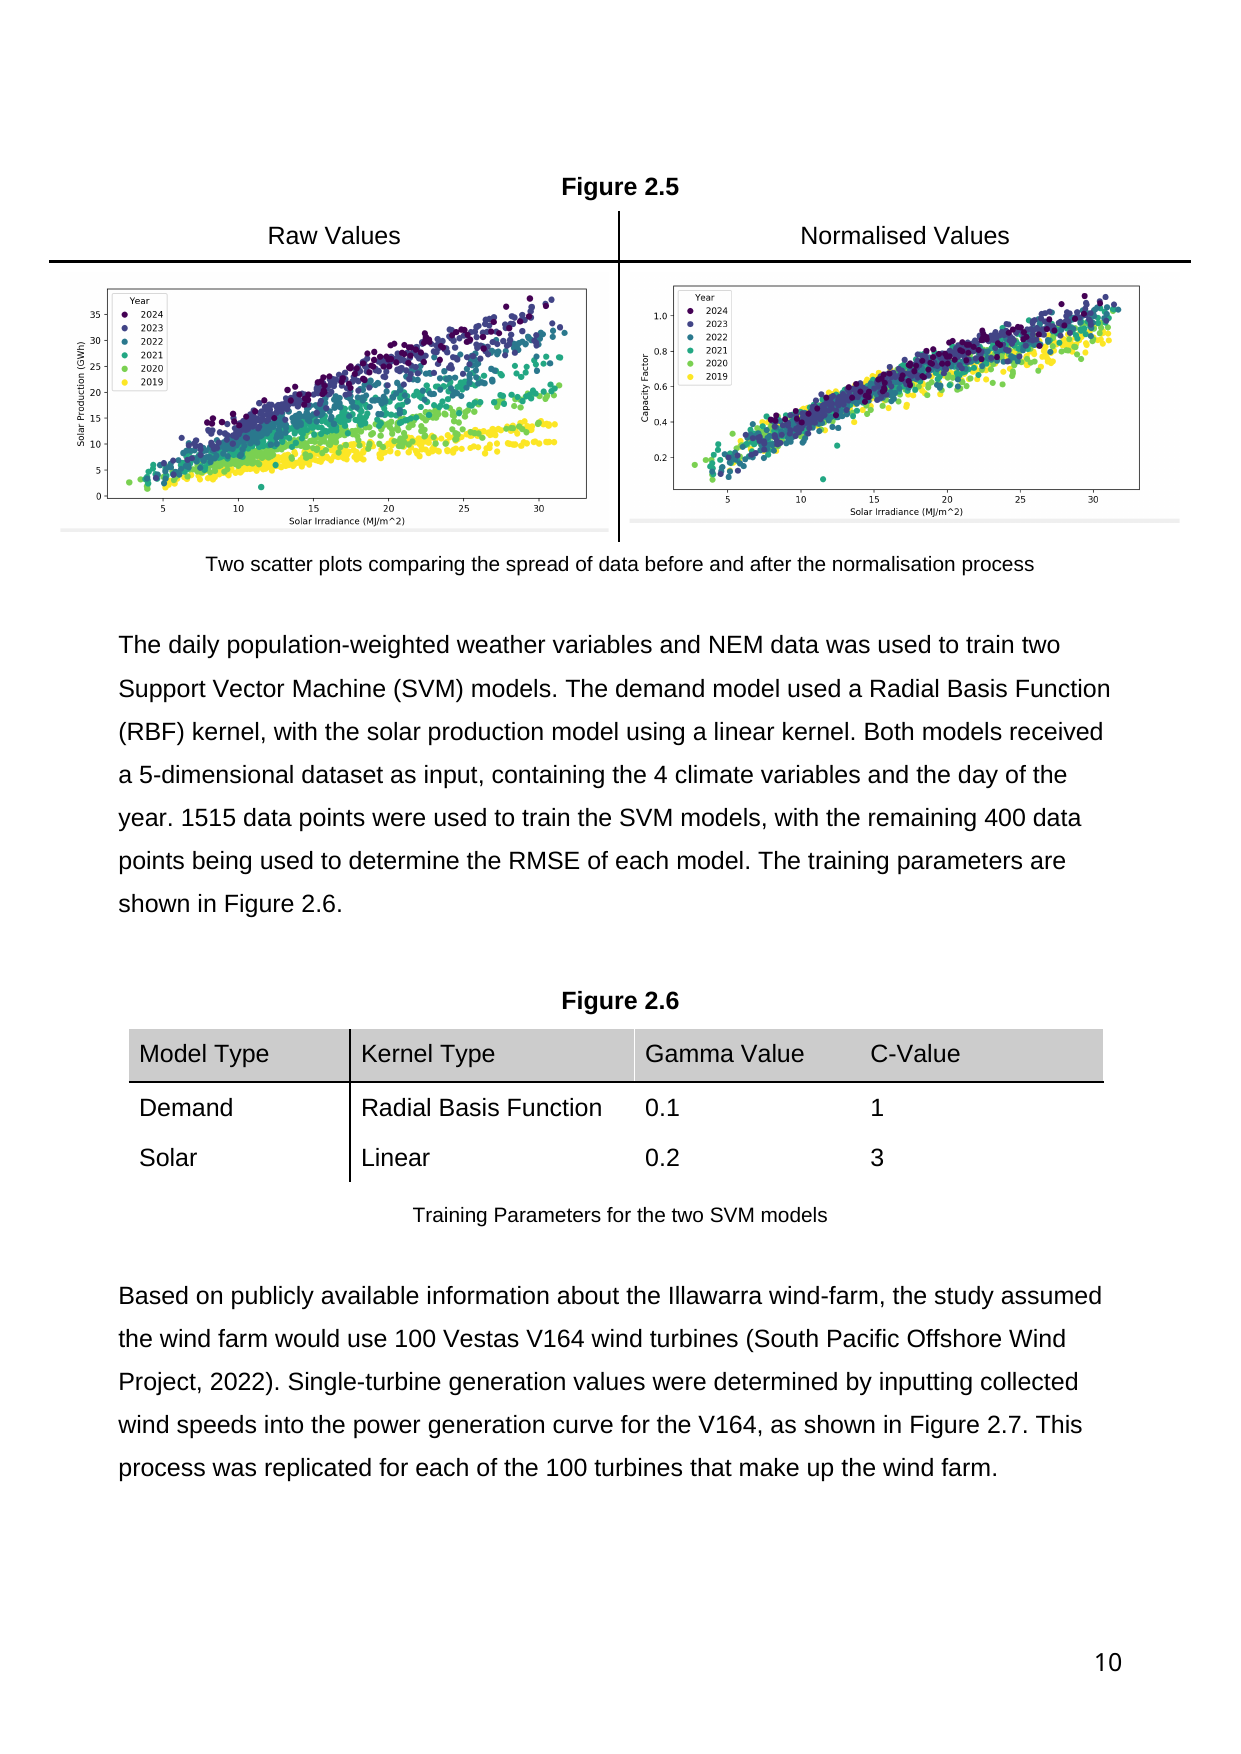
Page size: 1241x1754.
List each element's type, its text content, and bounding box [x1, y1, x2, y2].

table_header Figure 2.5 [49, 161, 1191, 211]
table_cell Demand [129, 1083, 349, 1133]
table_cell Solar [129, 1133, 349, 1182]
picture [60, 272, 609, 532]
table_header Model Type [129, 1029, 349, 1081]
table_header C-Value [860, 1029, 1103, 1081]
table_cell 1 [860, 1083, 1103, 1133]
table_cell Two scatter plots comparing the spread of data before and after the normalisation process [49, 542, 1191, 587]
table_cell 3 [860, 1133, 1103, 1182]
table_cell Radial Basis Function [351, 1083, 634, 1133]
table_cell Raw Values [49, 211, 618, 260]
table_cell Training Parameters for the two SVM models [118, 1193, 1122, 1237]
table_header Figure 2.6 [118, 976, 1122, 1193]
table_cell [49, 263, 618, 542]
table_header Gamma Value [635, 1029, 860, 1081]
table_cell [620, 263, 1191, 542]
picture [629, 272, 1180, 523]
table_cell 0.2 [635, 1133, 860, 1182]
text Based on publicly available information about the Illawarra wind-farm, the study assumed the wind farm would use 100 Vestas V164 wind turbines (South Pacific Offshore Wind Project, 2022). Single-turbine generation values were determined by inputting collected wind speeds into the power generation curve for the V164, as shown in Figure 2.7. This process was replicated for each of the 100 turbines that make up the wind farm. [118, 1281, 1122, 1482]
table_cell Linear [351, 1133, 634, 1182]
table_header Kernel Type [351, 1029, 634, 1081]
table_cell Normalised Values [620, 211, 1191, 260]
text The daily population-weighted weather variables and NEM data was used to train two Support Vector Machine (SVM) models. The demand model used a Radial Basis Function (RBF) kernel, with the solar production model using a linear kernel. Both models received a 5-dimensional dataset as input, containing the 4 climate variables and the day of the year. 1515 data points were used to train the SVM models, with the remaining 400 data points being used to determine the RMSE of each model. The training parameters are shown in Figure 2.6. [118, 631, 1122, 918]
table_cell 0.1 [635, 1083, 860, 1133]
